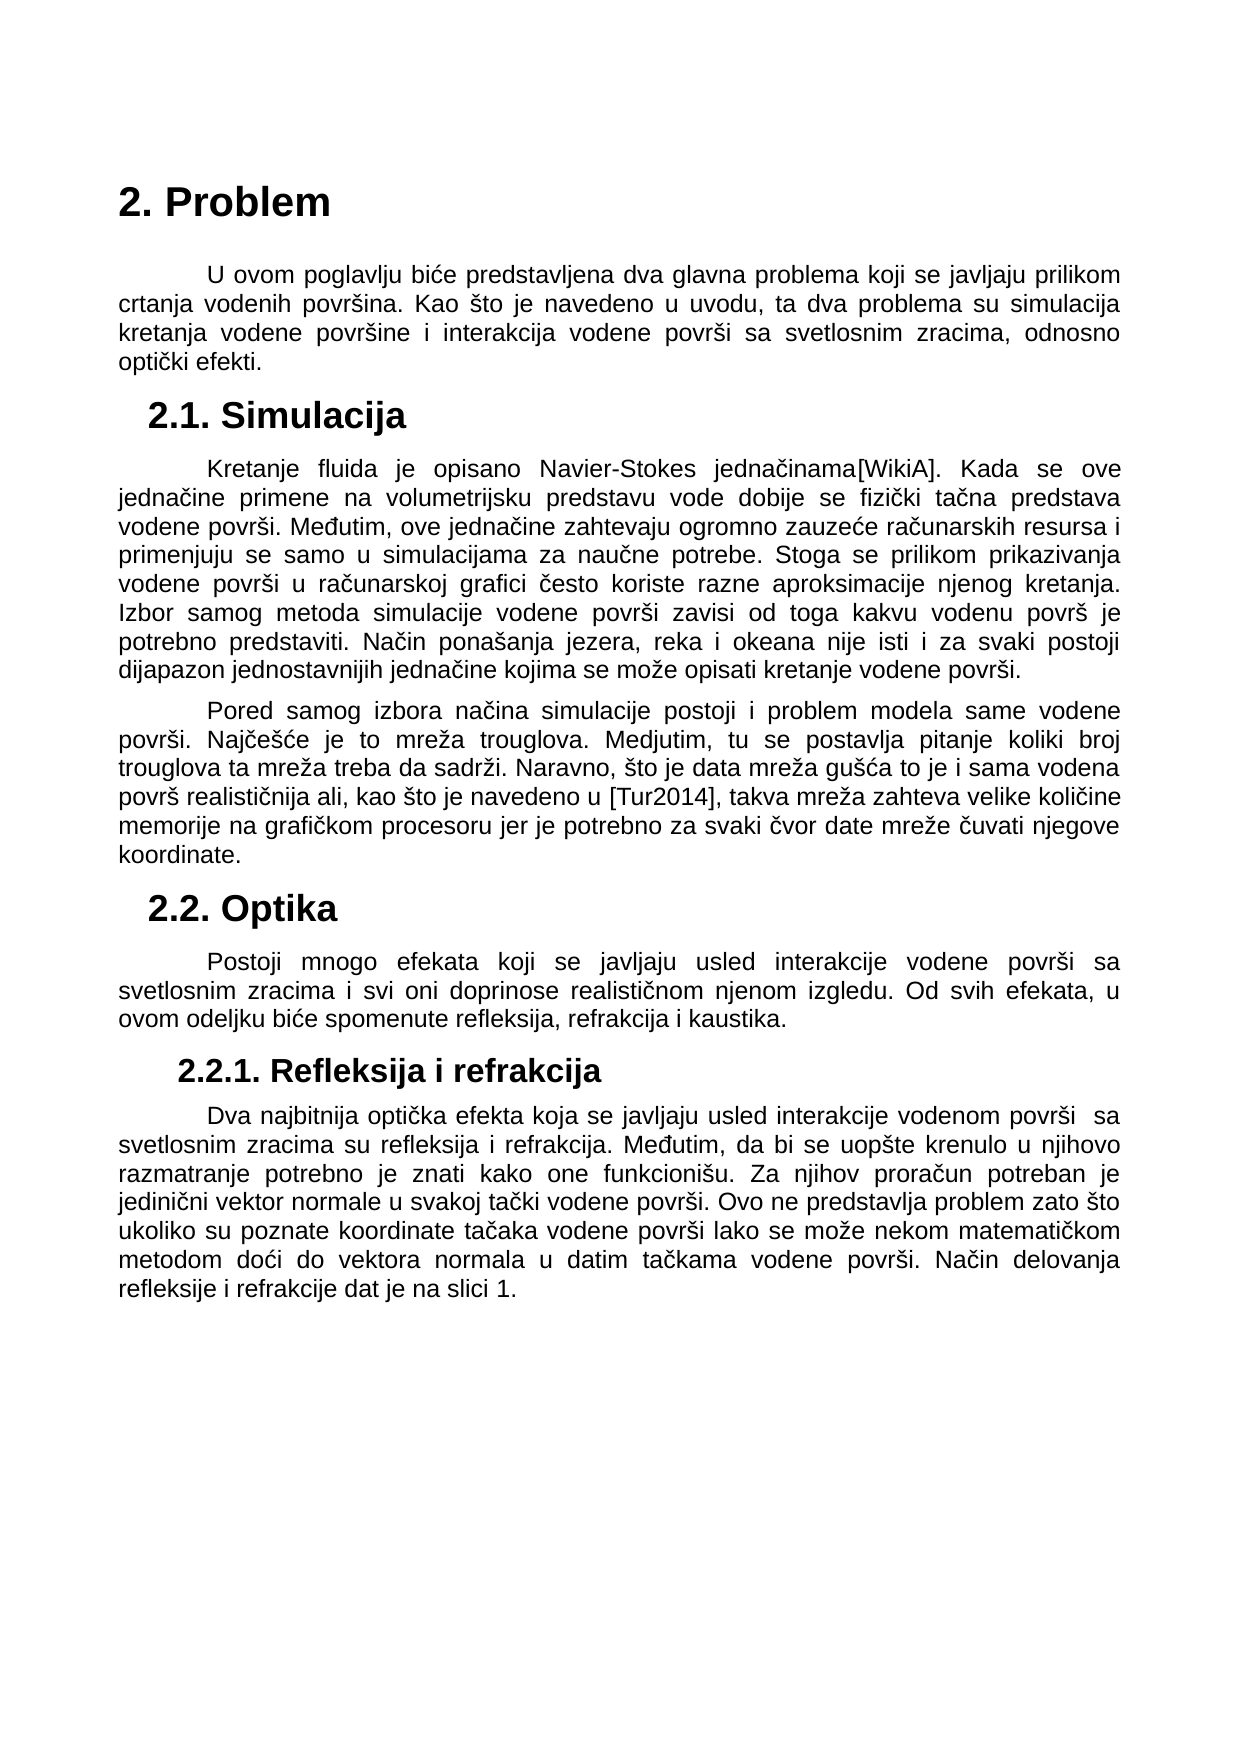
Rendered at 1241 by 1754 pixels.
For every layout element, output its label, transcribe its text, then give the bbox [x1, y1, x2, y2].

text Dva najbitnija optička efekta koja se javljaju usled interakcije vodenom površi sa svetlosnim zracima su refleksija i refrakcija. Međutim, da bi se uopšte krenulo u njihovo razmatranje potrebno je znati kako one funkcionišu. Za njihov proračun potreban je jedinični vektor normale u svakoj tački vodene površi. Ovo ne predstavlja problem zato što ukoliko su poznate koordinate tačaka vodene površi lako se može nekom matematičkom metodom doći do vektora normala u datim tačkama vodene površi. Način delovanja refleksije i refrakcije dat je na slici 1. [118, 1101, 1122, 1302]
subtitle Optika [148, 886, 1122, 929]
subtitle Problem [118, 177, 1122, 225]
subtitle Simulacija [148, 393, 1122, 436]
text Kretanje fluida je opisano Navier-Stokes jednačinama[WikiA]. Kada se ove jednačine primene na volumetrijsku predstavu vode dobije se fizički tačna predstava vodene površi. Međutim, ove jednačine zahtevaju ogromno zauzeće računarskih resursa i primenjuju se samo u simulacijama za naučne potrebe. Stoga se prilikom prikazivanja vodene površi u računarskoj grafici često koriste razne aproksimacije njenog kretanja. Izbor samog metoda simulacije vodene površi zavisi od toga kakvu vodenu površ je potrebno predstaviti. Način ponašanja jezera, reka i okeana nije isti i za svaki postoji dijapazon jednostavnijih jednačine kojima se može opisati kretanje vodene površi. [118, 454, 1122, 684]
text Pored samog izbora načina simulacije postoji i problem modela same vodene površi. Najčešće je to mreža trouglova. Medjutim, tu se postavlja pitanje koliki broj trouglova ta mreža treba da sadrži. Naravno, što je data mreža gušća to je i sama vodena površ realističnija ali, kao što je navedeno u [Tur2014], takva mreža zahteva velike količine memorije na grafičkom procesoru jer je potrebno za svaki čvor date mreže čuvati njegove koordinate. [118, 696, 1122, 868]
subtitle Refleksija i refrakcija [177, 1051, 1122, 1089]
text Postoji mnogo efekata koji se javljaju usled interakcije vodene površi sa svetlosnim zracima i svi oni doprinose realističnom njenom izgledu. Od svih efekata, u ovom odeljku biće spomenute refleksija, refrakcija i kaustika. [118, 947, 1122, 1033]
text U ovom poglavlju biće predstavljena dva glavna problema koji se javljaju prilikom crtanja vodenih površina. Kao što je navedeno u uvodu, ta dva problema su simulacija kretanja vodene površine i interakcija vodene površi sa svetlosnim zracima, odnosno optički efekti. [118, 261, 1122, 376]
